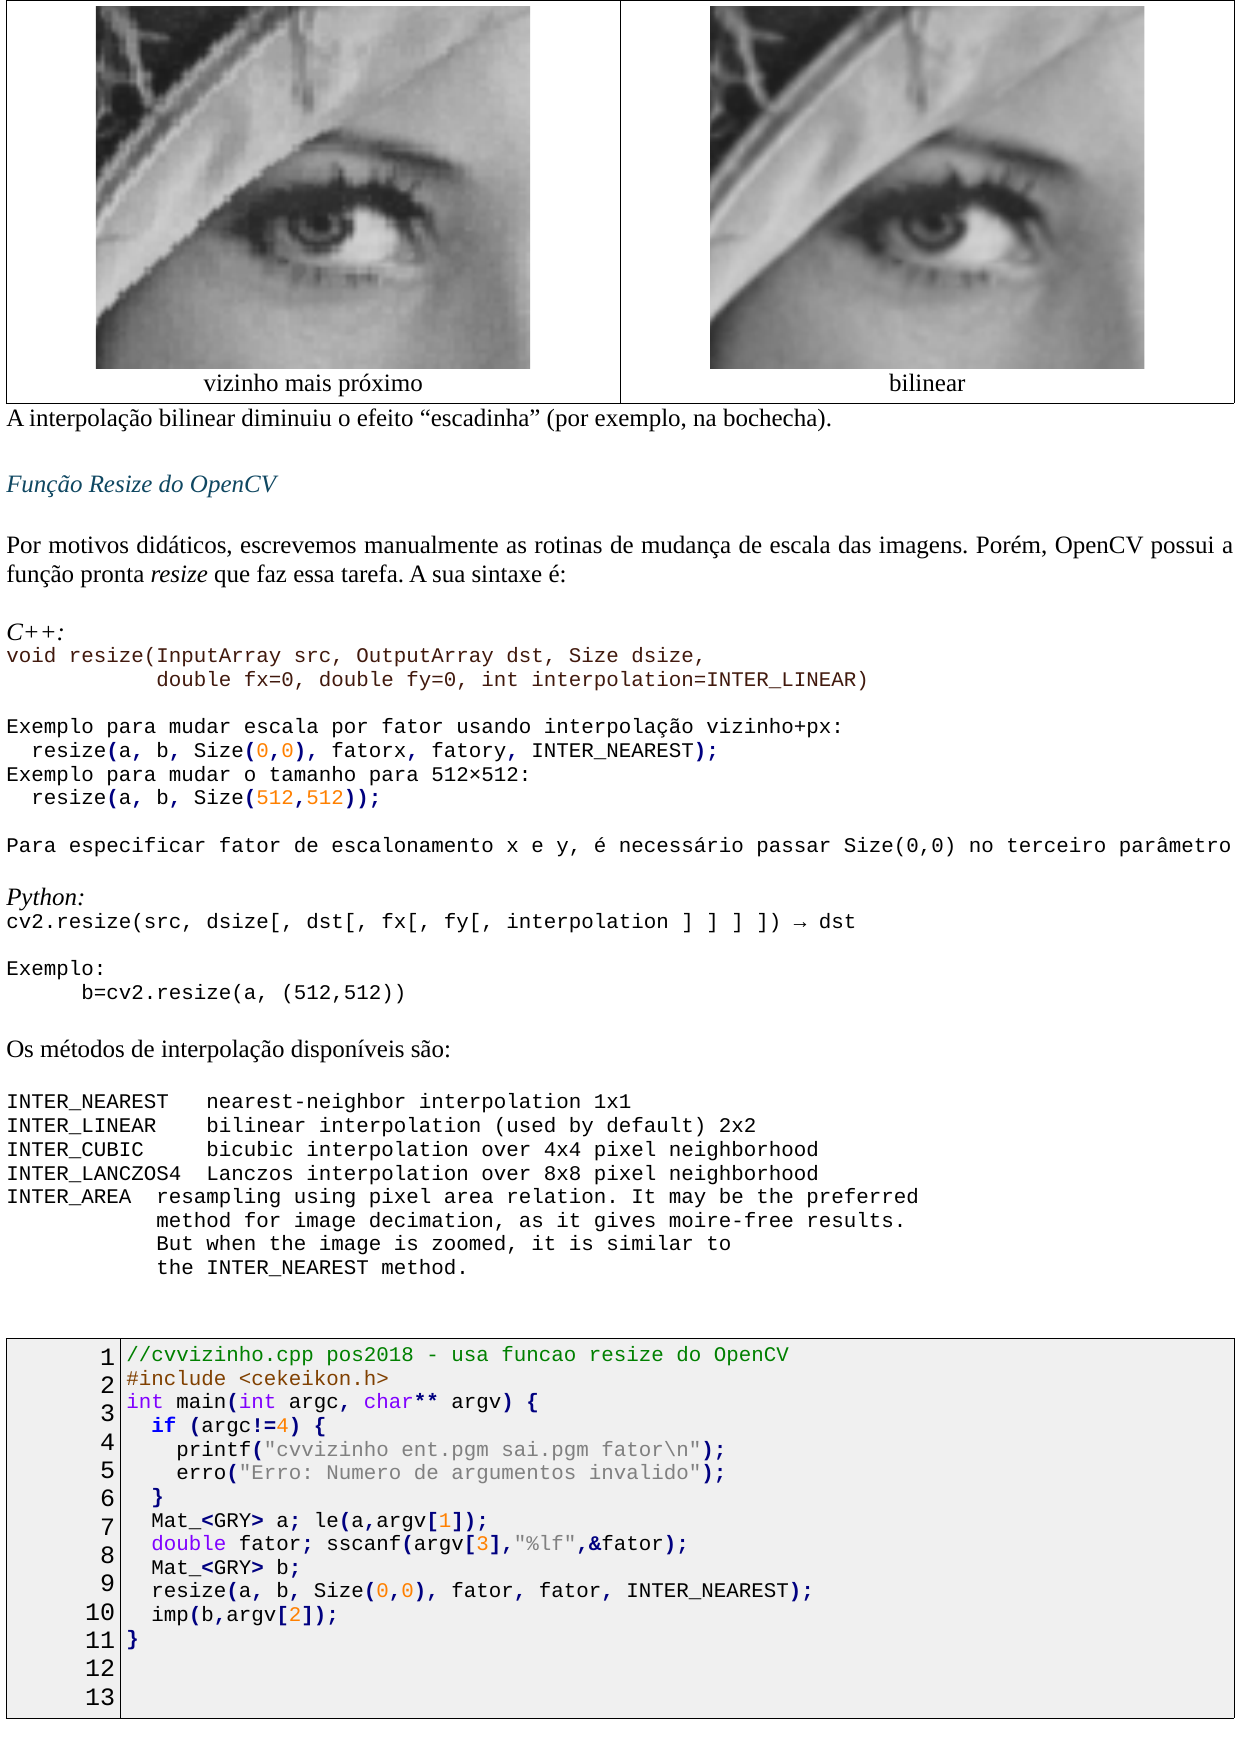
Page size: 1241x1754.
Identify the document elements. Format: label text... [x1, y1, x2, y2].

table_header 1 2 3 4 5 6 7 8 9 10 11 12 13 [7, 1339, 120, 1718]
subtitle Função Resize do OpenCV [6, 469, 1234, 498]
text resize(a, b, Size(512,512)); [6, 787, 1234, 811]
text the INTER_NEAREST method. [6, 1257, 1234, 1281]
text INTER_LANCZOS4 Lanczos interpolation over 8x8 pixel neighborhood [6, 1162, 1234, 1186]
picture [710, 6, 1145, 369]
text Python: [6, 882, 1234, 911]
text Exemplo para mudar o tamanho para 512×512: [6, 764, 1234, 787]
text A interpolação bilinear diminuiu o efeito “escadinha” (por exemplo, na bochecha). [6, 404, 1234, 432]
text INTER_CUBIC bicubic interpolation over 4x4 pixel neighborhood [6, 1139, 1234, 1162]
table_header bilinear [621, 1, 1234, 403]
text INTER_NEAREST nearest-neighbor interpolation 1x1 [6, 1092, 1234, 1115]
text But when the image is zoomed, it is similar to [6, 1233, 1234, 1257]
text Exemplo: [6, 958, 1234, 982]
picture [95, 6, 531, 369]
text cv2.resize(src, dsize[, dst[, fx[, fy[, interpolation ] ] ] ]) → dst [6, 911, 1234, 934]
text double fx=0, double fy=0, int interpolation=INTER_LINEAR) [6, 669, 1234, 693]
table_header vizinho mais próximo [7, 1, 620, 403]
text b=cv2.resize(a, (512,512)) [6, 982, 1234, 1005]
text C++: [6, 617, 1234, 646]
text INTER_AREA resampling using pixel area relation. It may be the preferred [6, 1186, 1234, 1210]
table_header //cvvizinho.cpp pos2018 - usa funcao resize do OpenCV #include <cekeikon.h> int main(int argc, char** argv) { if (argc!=4) { printf("cvvizinho ent.pgm sai.pgm fator\n"); erro("Erro: Numero de argumentos invalido"); } Mat_<GRY> a; le(a,argv[1]); double fator; sscanf(argv[3],"%lf",&fator); Mat_<GRY> b; resize(a, b, Size(0,0), fator, fator, INTER_NEAREST); imp(b,argv[2]); } [121, 1339, 1234, 1718]
text Os métodos de interpolação disponíveis são: [6, 1034, 1234, 1063]
text Para especificar fator de escalonamento x e y, é necessário passar Size(0,0) no terceiro parâmetro [6, 835, 1234, 858]
text INTER_LINEAR bilinear interpolation (used by default) 2x2 [6, 1115, 1234, 1139]
text void resize(InputArray src, OutputArray dst, Size dsize, [6, 646, 1234, 669]
text method for image decimation, as it gives moire-free results. [6, 1210, 1234, 1233]
text Por motivos didáticos, escrevemos manualmente as rotinas de mudança de escala das imagens. Porém, OpenCV possui a função pronta resize que faz essa tarefa. A sua sintaxe é: [6, 531, 1234, 588]
text Exemplo para mudar escala por fator usando interpolação vizinho+px: [6, 716, 1234, 740]
text resize(a, b, Size(0,0), fatorx, fatory, INTER_NEAREST); [6, 740, 1234, 764]
